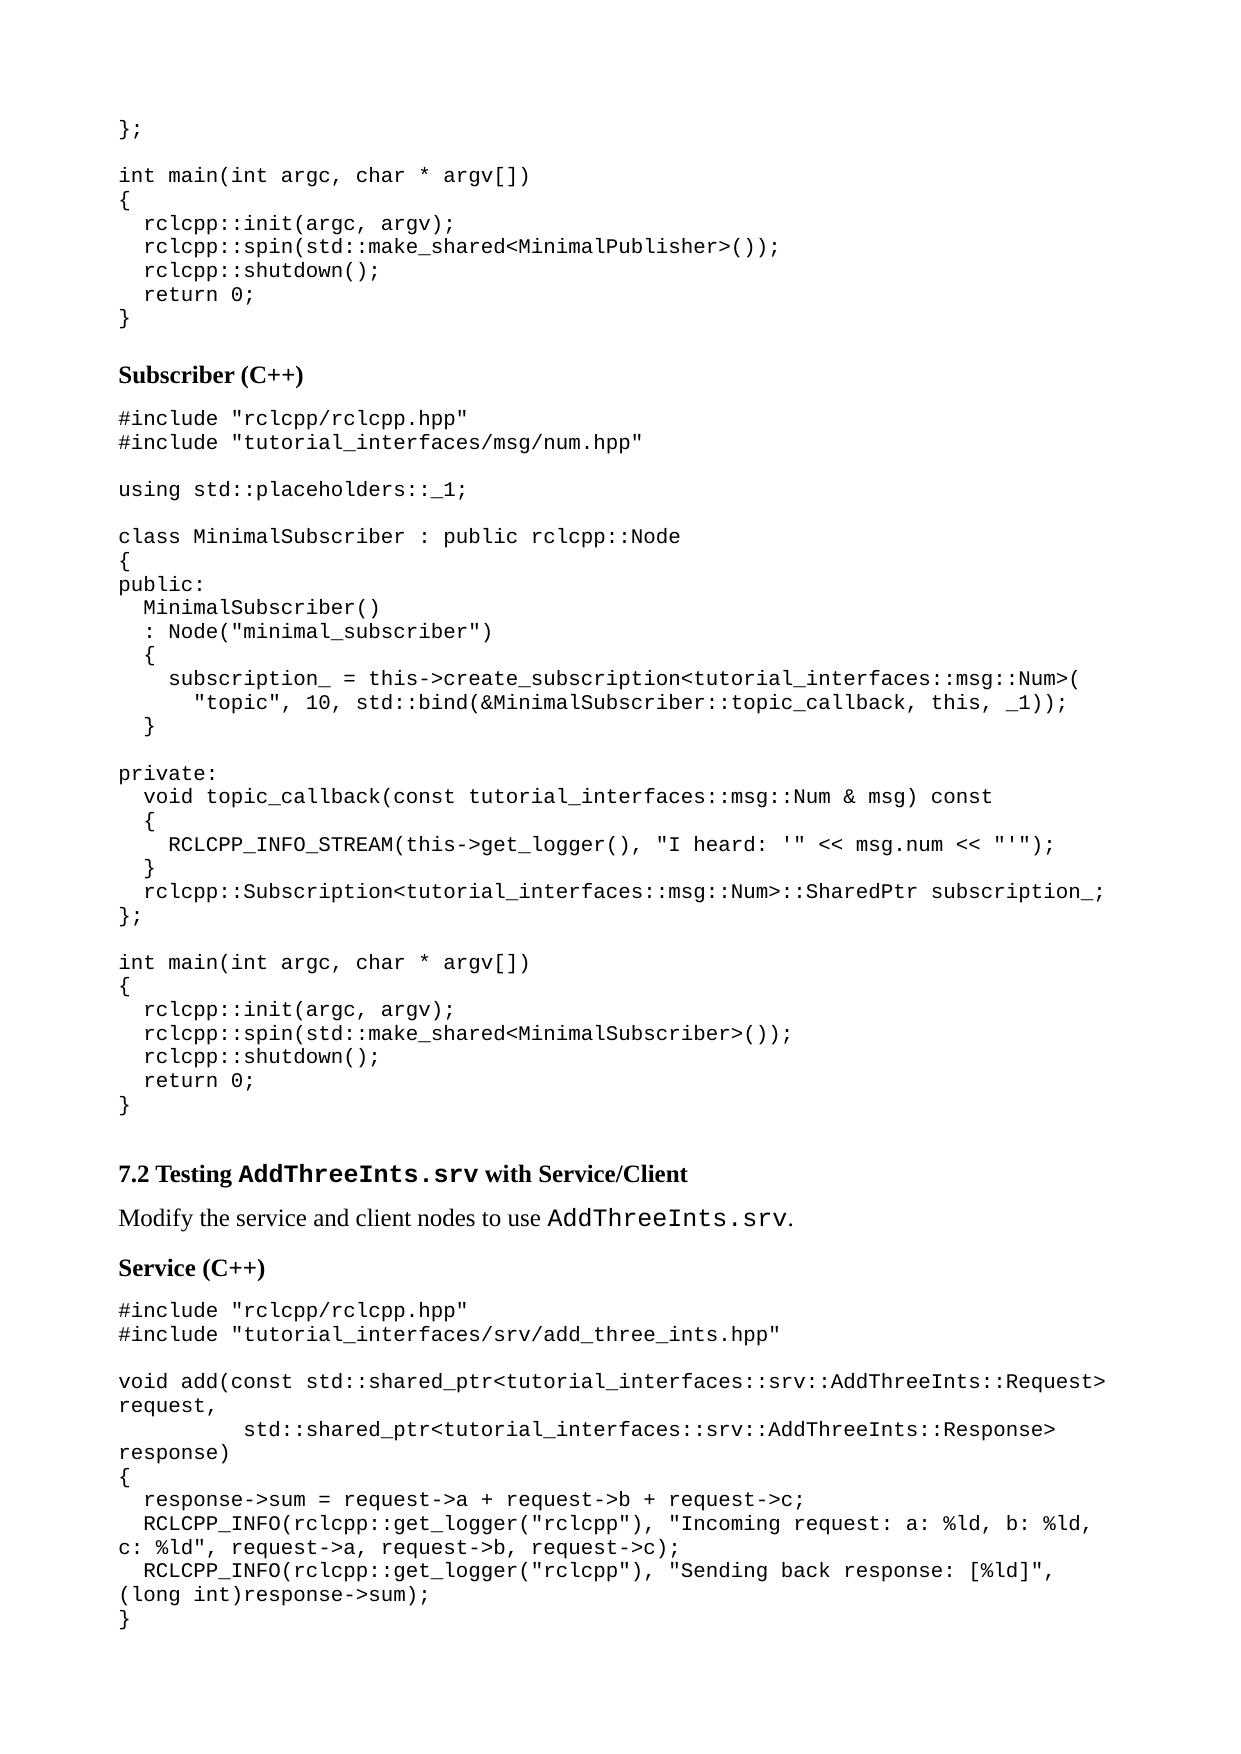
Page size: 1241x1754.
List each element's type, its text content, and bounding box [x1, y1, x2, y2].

text void topic_callback(const tutorial_interfaces::msg::Num & msg) const [118, 786, 1122, 810]
text return 0; [118, 1070, 1122, 1094]
text { [118, 644, 1122, 668]
text RCLCPP_INFO_STREAM(this->get_logger(), "I heard: '" << msg.num << "'"); [118, 834, 1122, 857]
text } [118, 307, 1122, 331]
text rclcpp::shutdown(); [118, 1046, 1122, 1070]
text } [118, 715, 1122, 739]
text int main(int argc, char * argv[]) [118, 952, 1122, 976]
text rclcpp::Subscription<tutorial_interfaces::msg::Num>::SharedPtr subscription_; [118, 881, 1122, 904]
text rclcpp::shutdown(); [118, 260, 1122, 284]
text RCLCPP_INFO(rclcpp::get_logger("rclcpp"), "Sending back response: [%ld]", (long int)response->sum); [118, 1560, 1122, 1608]
text { [118, 550, 1122, 573]
text std::shared_ptr<tutorial_interfaces::srv::AddThreeInts::Response> response) [118, 1418, 1122, 1466]
text } [118, 1608, 1122, 1631]
text using std::placeholders::_1; [118, 479, 1122, 503]
subtitle 7.2 Testing AddThreeInts.srv with Service/Client [118, 1159, 1122, 1190]
text Modify the service and client nodes to use AddThreeInts.srv. [118, 1203, 1122, 1233]
text subscription_ = this->create_subscription<tutorial_interfaces::msg::Num>( [118, 668, 1122, 692]
text : Node("minimal_subscriber") [118, 621, 1122, 644]
text } [118, 857, 1122, 881]
text void add(const std::shared_ptr<tutorial_interfaces::srv::AddThreeInts::Request> request, [118, 1371, 1122, 1418]
text rclcpp::spin(std::make_shared<MinimalPublisher>()); [118, 236, 1122, 260]
text { [118, 976, 1122, 999]
text rclcpp::init(argc, argv); [118, 213, 1122, 236]
text #include "rclcpp/rclcpp.hpp" [118, 1300, 1122, 1324]
text MinimalSubscriber() [118, 597, 1122, 621]
text { [118, 1466, 1122, 1489]
text RCLCPP_INFO(rclcpp::get_logger("rclcpp"), "Incoming request: a: %ld, b: %ld, c: %ld", request->a, request->b, request->c); [118, 1513, 1122, 1560]
text { [118, 189, 1122, 213]
text response->sum = request->a + request->b + request->c; [118, 1489, 1122, 1513]
text #include "rclcpp/rclcpp.hpp" [118, 408, 1122, 432]
text class MinimalSubscriber : public rclcpp::Node [118, 526, 1122, 550]
text public: [118, 573, 1122, 597]
text #include "tutorial_interfaces/srv/add_three_ints.hpp" [118, 1324, 1122, 1348]
text int main(int argc, char * argv[]) [118, 165, 1122, 189]
text Subscriber (C++) [118, 360, 1122, 389]
text }; [118, 118, 1122, 142]
text "topic", 10, std::bind(&MinimalSubscriber::topic_callback, this, _1)); [118, 692, 1122, 715]
text { [118, 810, 1122, 834]
text private: [118, 763, 1122, 786]
text } [118, 1094, 1122, 1117]
text Service (C++) [118, 1253, 1122, 1281]
text }; [118, 904, 1122, 928]
text return 0; [118, 284, 1122, 307]
text rclcpp::init(argc, argv); [118, 999, 1122, 1023]
text rclcpp::spin(std::make_shared<MinimalSubscriber>()); [118, 1023, 1122, 1046]
text #include "tutorial_interfaces/msg/num.hpp" [118, 432, 1122, 455]
